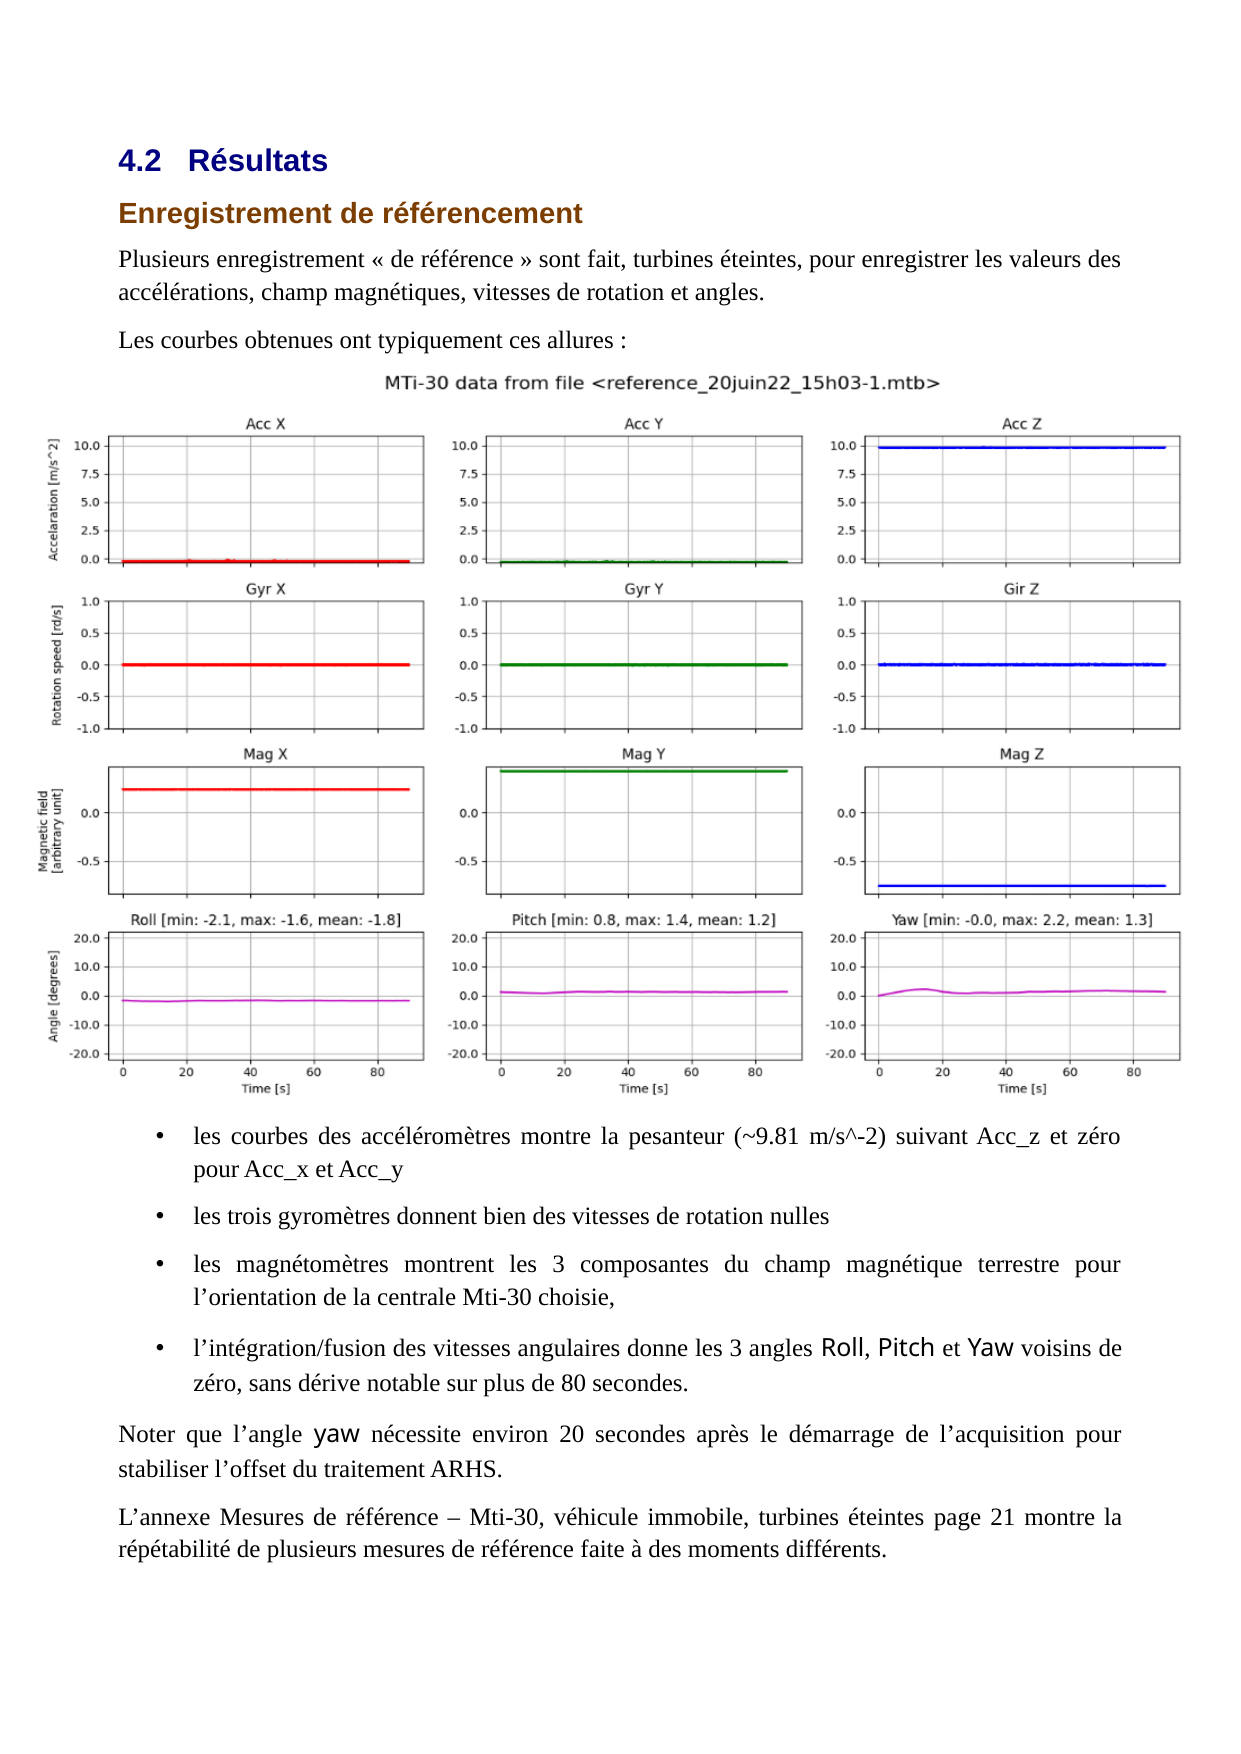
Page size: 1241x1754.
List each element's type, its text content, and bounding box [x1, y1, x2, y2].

text Noter que l’angle yaw nécessite environ 20 secondes après le démarrage de l’acquisition pour stabiliser l’offset du traitement ARHS. [118, 1416, 1122, 1483]
list les courbes des accéléromètres montre la pesanteur (~9.81 m/s^-2) suivant Acc_z et zéro pour Acc_x et Acc_y [156, 1098, 1122, 1183]
subtitle Enregistrement de référencement [118, 196, 1122, 229]
text L’annexe Mesures de référence – Mti-30, véhicule immobile, turbines éteintes page 21 montre la répétabilité de plusieurs mesures de référence faite à des moments différents. [118, 1502, 1122, 1563]
list les magnétomètres montrent les 3 composantes du champ magnétique terrestre pour l’orientation de la centrale Mti-30 choisie, [156, 1249, 1122, 1311]
text Les courbes obtenues ont typiquement ces allures : [118, 325, 1122, 354]
subtitle Résultats [118, 142, 1122, 178]
text Plusieurs enregistrement « de référence » sont fait, turbines éteintes, pour enregistrer les valeurs des accélérations, champ magnétiques, vitesses de rotation et angles. [118, 244, 1122, 306]
list les trois gyromètres donnent bien des vitesses de rotation nulles [156, 1201, 1122, 1230]
picture [36, 373, 1187, 1098]
list l’intégration/fusion des vitesses angulaires donne les 3 angles Roll, Pitch et Yaw voisins de zéro, sans dérive notable sur plus de 80 secondes. [156, 1330, 1122, 1397]
